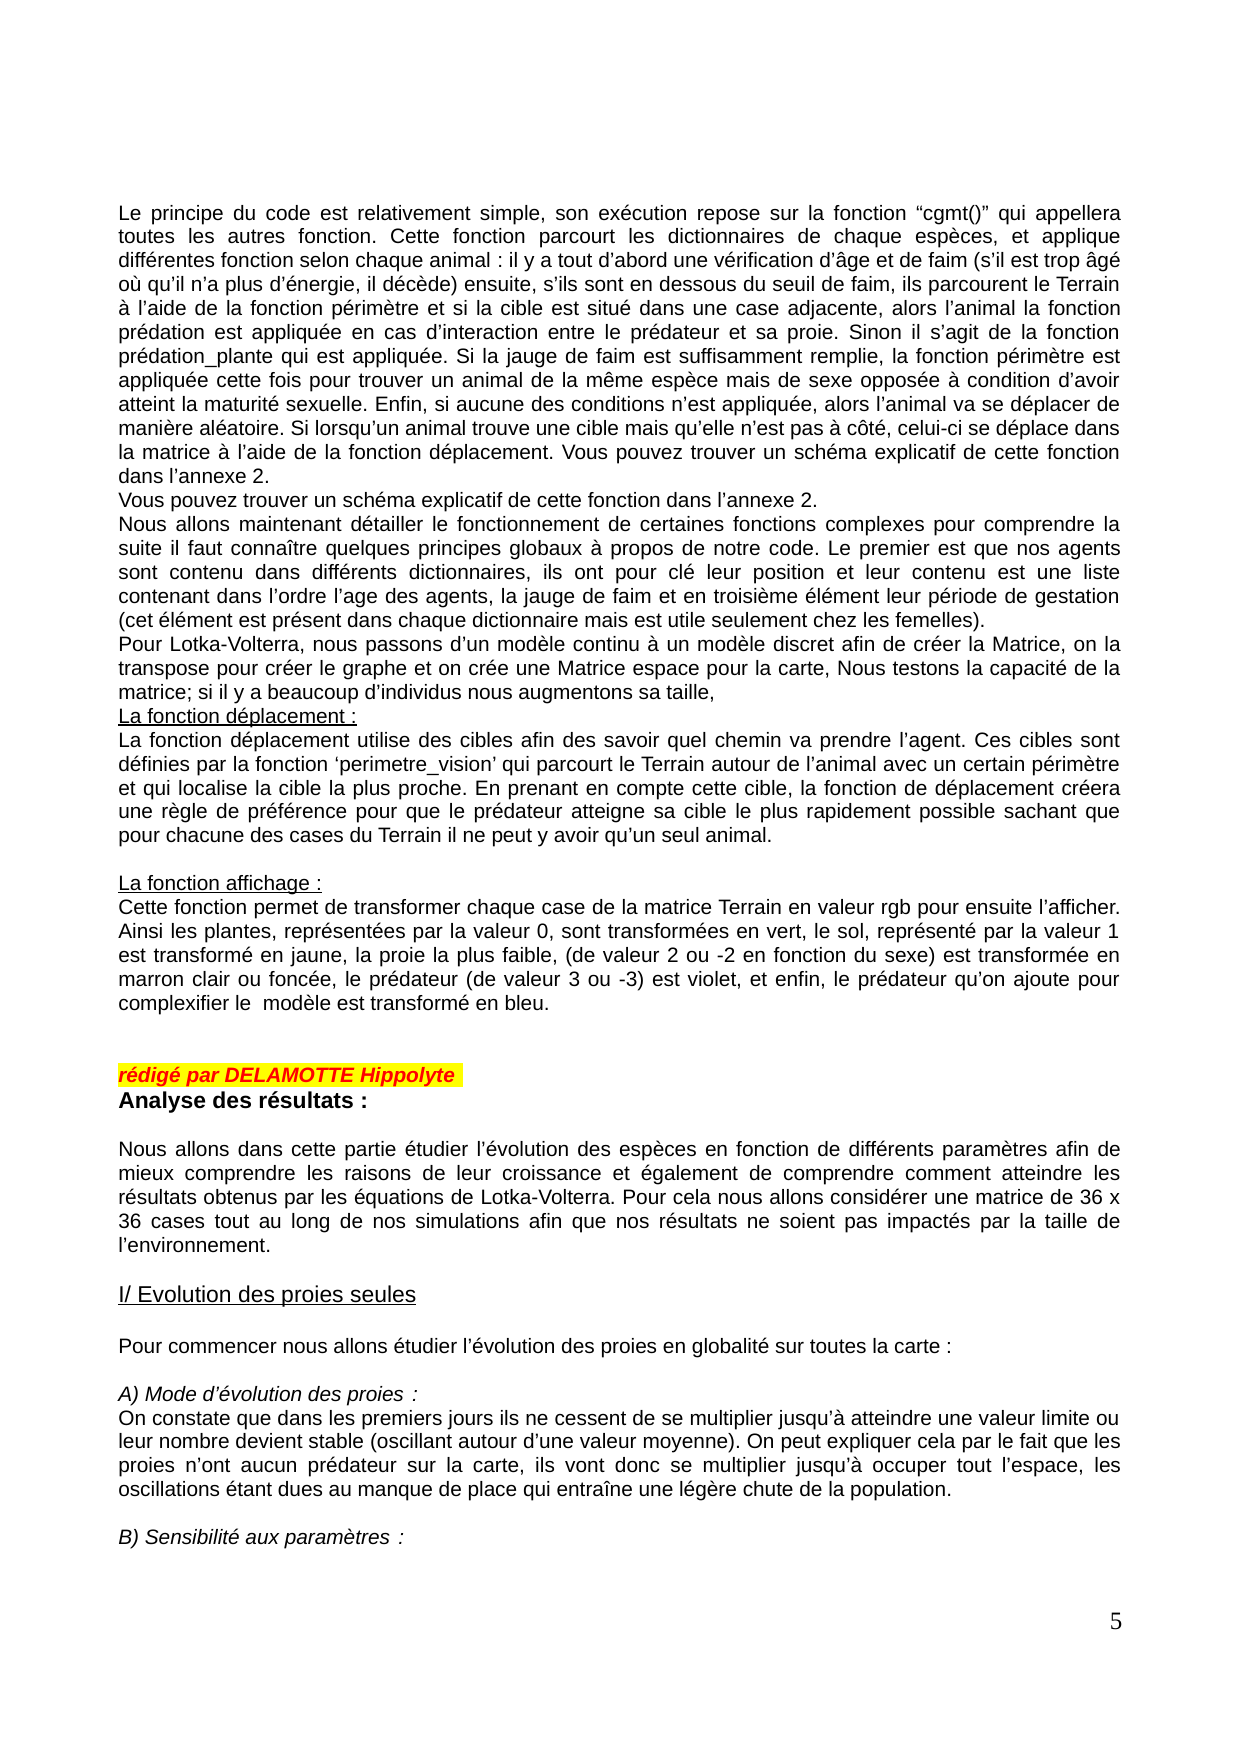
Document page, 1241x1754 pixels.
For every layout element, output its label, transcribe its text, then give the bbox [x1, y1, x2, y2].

text A) Mode d’évolution des proies : [118, 1381, 1122, 1405]
text I/ Evolution des proies seules [118, 1281, 1122, 1307]
text On constate que dans les premiers jours ils ne cessent de se multiplier jusqu’à atteindre une valeur limite ou leur nombre devient stable (oscillant autour d’une valeur moyenne). On peut expliquer cela par le fait que les proies n’ont aucun prédateur sur la carte, ils vont donc se multiplier jusqu’à occuper tout l’espace, les oscillations étant dues au manque de place qui entraîne une légère chute de la population. [118, 1405, 1122, 1501]
text Analyse des résultats : [118, 1087, 1122, 1113]
text Vous pouvez trouver un schéma explicatif de cette fonction dans l’annexe 2. [118, 488, 1122, 512]
text Nous allons dans cette partie étudier l’évolution des espèces en fonction de différents paramètres afin de mieux comprendre les raisons de leur croissance et également de comprendre comment atteindre les résultats obtenus par les équations de Lotka-Volterra. Pour cela nous allons considérer une matrice de 36 x 36 cases tout au long de nos simulations afin que nos résultats ne soient pas impactés par la taille de l’environnement. [118, 1137, 1122, 1257]
text La fonction déplacement utilise des cibles afin des savoir quel chemin va prendre l’agent. Ces cibles sont définies par la fonction ‘perimetre_vision’ qui parcourt le Terrain autour de l’animal avec un certain périmètre et qui localise la cible la plus proche. En prenant en compte cette cible, la fonction de déplacement créera une règle de préférence pour que le prédateur atteigne sa cible le plus rapidement possible sachant que pour chacune des cases du Terrain il ne peut y avoir qu’un seul animal. [118, 727, 1122, 847]
text Cette fonction permet de transformer chaque case de la matrice Terrain en valeur rgb pour ensuite l’afficher. Ainsi les plantes, représentées par la valeur 0, sont transformées en vert, le sol, représenté par la valeur 1 est transformé en jaune, la proie la plus faible, (de valeur 2 ou -2 en fonction du sexe) est transformée en marron clair ou foncée, le prédateur (de valeur 3 ou -3) est violet, et enfin, le prédateur qu’on ajoute pour complexifier le modèle est transformé en bleu. [118, 895, 1122, 1015]
text rédigé par DELAMOTTE Hippolyte [118, 1063, 1122, 1087]
text Le principe du code est relativement simple, son exécution repose sur la fonction “cgmt()” qui appellera toutes les autres fonction. Cette fonction parcourt les dictionnaires de chaque espèces, et applique différentes fonction selon chaque animal : il y a tout d’abord une vérification d’âge et de faim (s’il est trop âgé où qu’il n’a plus d’énergie, il décède) ensuite, s’ils sont en dessous du seuil de faim, ils parcourent le Terrain à l’aide de la fonction périmètre et si la cible est situé dans une case adjacente, alors l’animal la fonction prédation est appliquée en cas d’interaction entre le prédateur et sa proie. Sinon il s’agit de la fonction prédation_plante qui est appliquée. Si la jauge de faim est suffisamment remplie, la fonction périmètre est appliquée cette fois pour trouver un animal de la même espèce mais de sexe opposée à condition d’avoir atteint la maturité sexuelle. Enfin, si aucune des conditions n’est appliquée, alors l’animal va se déplacer de manière aléatoire. Si lorsqu’un animal trouve une cible mais qu’elle n’est pas à côté, celui-ci se déplace dans la matrice à l’aide de la fonction déplacement. Vous pouvez trouver un schéma explicatif de cette fonction dans l’annexe 2. [118, 200, 1122, 488]
text Nous allons maintenant détailler le fonctionnement de certaines fonctions complexes pour comprendre la suite il faut connaître quelques principes globaux à propos de notre code. Le premier est que nos agents sont contenu dans différents dictionnaires, ils ont pour clé leur position et leur contenu est une liste contenant dans l’ordre l’age des agents, la jauge de faim et en troisième élément leur période de gestation (cet élément est présent dans chaque dictionnaire mais est utile seulement chez les femelles). [118, 512, 1122, 632]
text La fonction affichage : [118, 871, 1122, 895]
text Pour commencer nous allons étudier l’évolution des proies en globalité sur toutes la carte : [118, 1333, 1122, 1357]
text B) Sensibilité aux paramètres : [118, 1525, 1122, 1549]
text Pour Lotka-Volterra, nous passons d’un modèle continu à un modèle discret afin de créer la Matrice, on la transpose pour créer le graphe et on crée une Matrice espace pour la carte, Nous testons la capacité de la matrice; si il y a beaucoup d’individus nous augmentons sa taille, [118, 632, 1122, 703]
text La fonction déplacement : [118, 703, 1122, 727]
